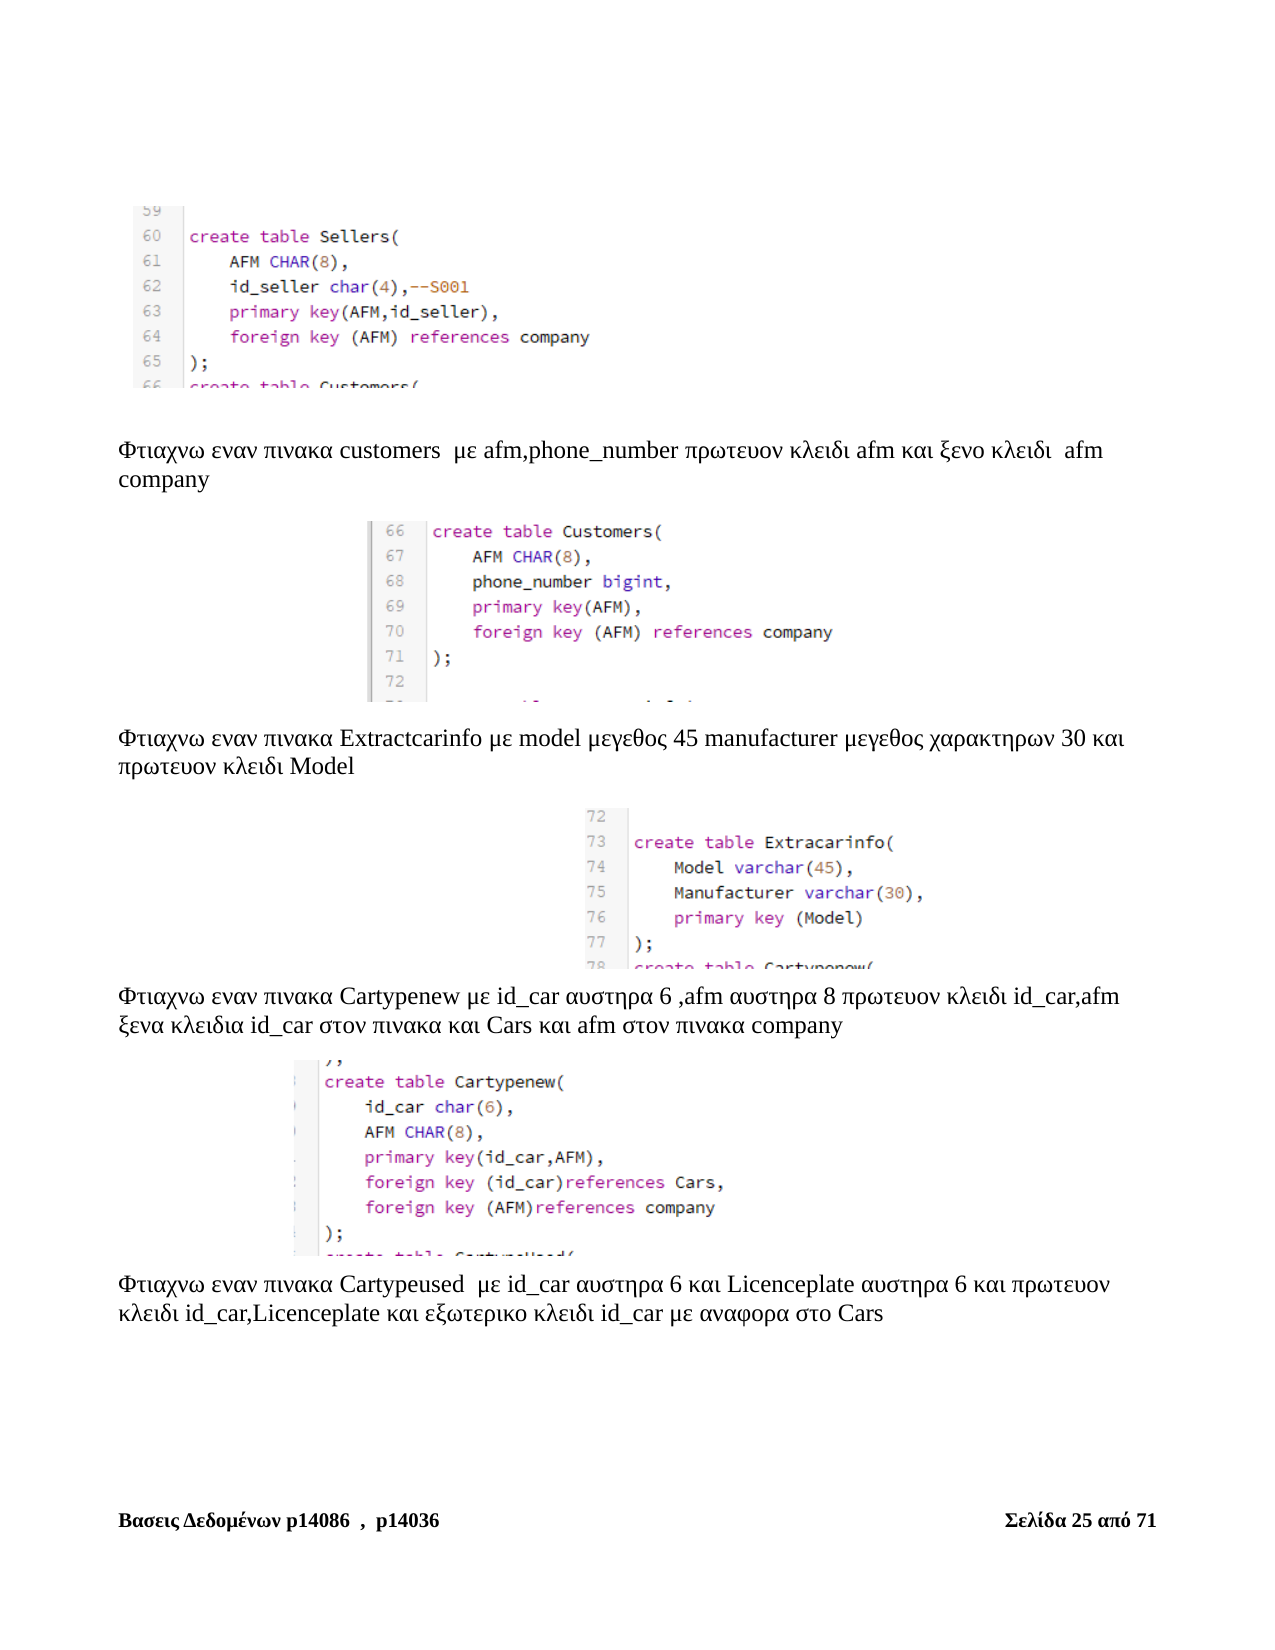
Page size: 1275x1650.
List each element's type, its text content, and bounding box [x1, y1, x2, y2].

text Φτιαχνω εναν πινακα Cartypeused με id_car αυστηρα 6 και Licenceplate αυστηρα 6 και πρωτευον κλειδι id_car,Licenceplate και εξωτερικο κλειδι id_car με αναφορα στο Cars [118, 1269, 1157, 1326]
text Φτιαχνω εναν πινακα customers με afm,phone_number πρωτευον κλειδι afm και ξενο κλειδι afm company [118, 435, 1157, 493]
text ξενα κλειδια id_car στον πινακα και Cars και afm στον πινακα company [118, 1010, 1157, 1039]
picture [133, 206, 970, 388]
text Φτιαχνω εναν πινακα Extractcarinfo με model μεγεθος 45 manufacturer μεγεθος χαρακτηρων 30 και πρωτευον κλειδι Model [118, 723, 1157, 780]
picture [276, 521, 999, 702]
picture [585, 808, 1035, 969]
text Φτιαχνω εναν πινακα Cartypenew με id_car αυστηρα 6 ,afm αυστηρα 8 πρωτευον κλειδι id_car,afm [118, 981, 1157, 1010]
picture [293, 1060, 794, 1256]
